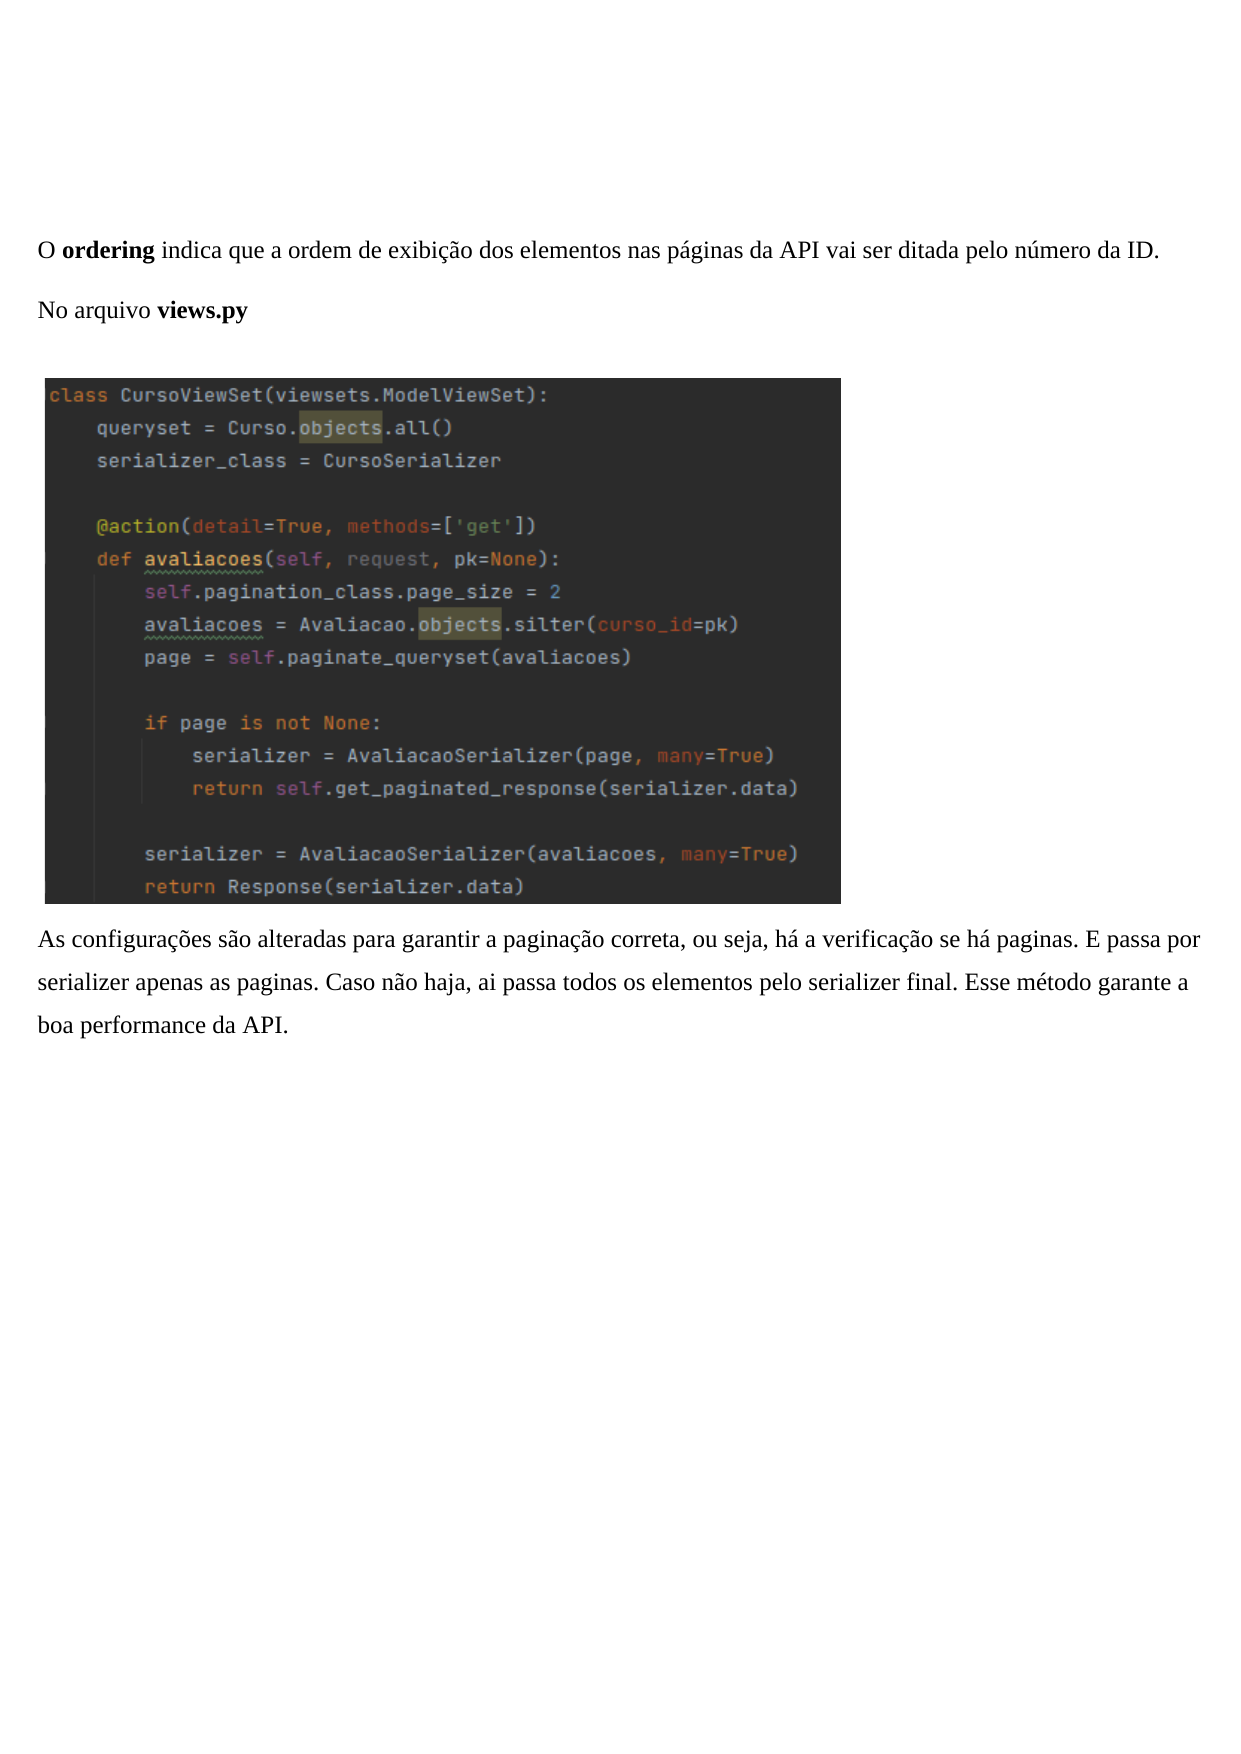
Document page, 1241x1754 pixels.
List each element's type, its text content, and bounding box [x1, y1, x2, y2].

text No arquivo views.py [37, 295, 1203, 324]
text O ordering indica que a ordem de exibição dos elementos nas páginas da API vai ser ditada pelo número da ID. [37, 235, 1203, 264]
text As configurações são alteradas para garantir a paginação correta, ou seja, há a verificação se há paginas. E passa por serializer apenas as paginas. Caso não haja, ai passa todos os elementos pelo serializer final. Esse método garante a boa performance da API. [37, 924, 1203, 1039]
picture [44, 378, 100, 743]
